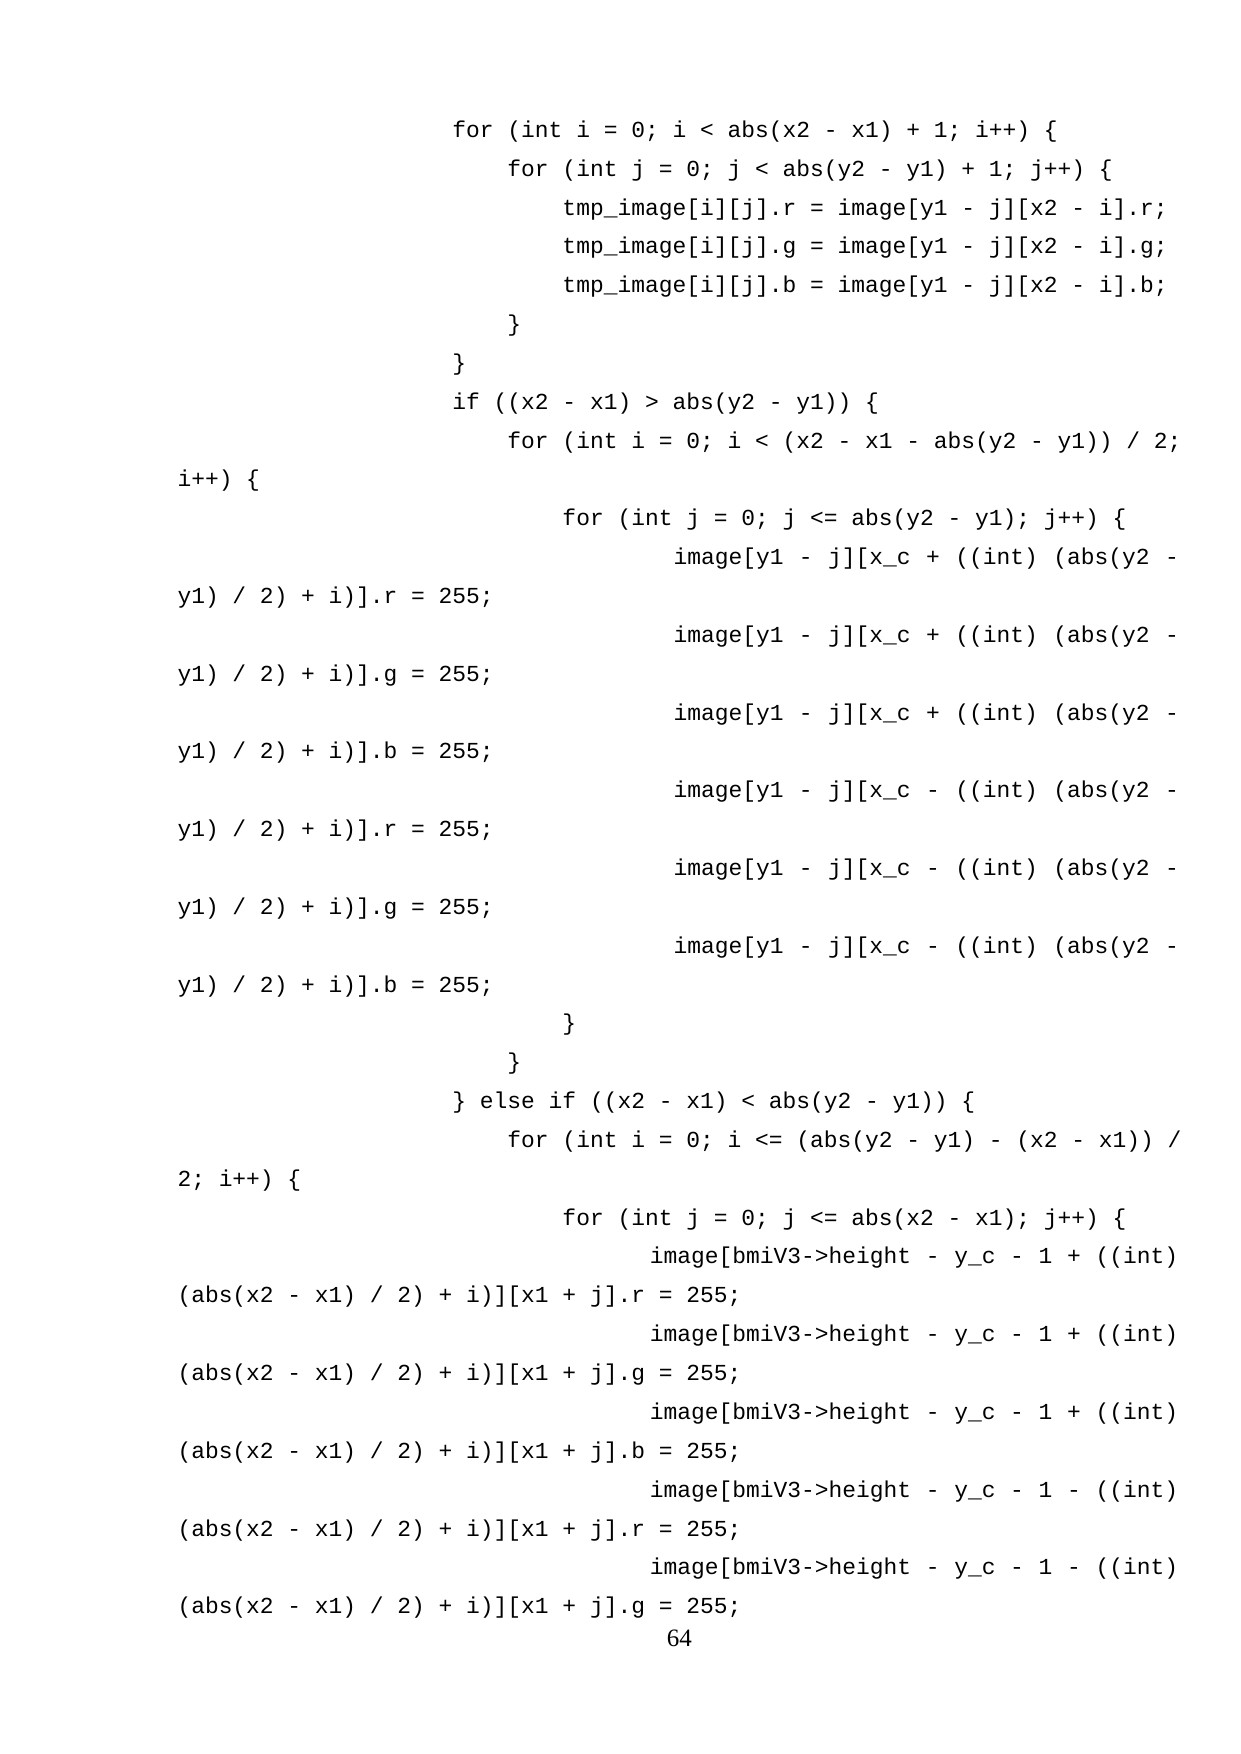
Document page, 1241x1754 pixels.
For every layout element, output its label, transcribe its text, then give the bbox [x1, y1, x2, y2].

text for (int i = 0; i <= (abs(y2 - y1) - (x2 - x1)) / 2; i++) { [177, 1128, 1181, 1193]
text for (int i = 0; i < (x2 - x1 - abs(y2 - y1)) / 2; i++) { [177, 429, 1181, 494]
text tmp_image[i][j].b = image[y1 - j][x2 - i].b; [177, 273, 1181, 299]
text image[y1 - j][x_c - ((int) (abs(y2 - y1) / 2) + i)].r = 255; [177, 779, 1181, 843]
text image[bmiV3->height - y_c - 1 - ((int) (abs(x2 - x1) / 2) + i)][x1 + j].r = 255; [177, 1478, 1181, 1543]
text image[bmiV3->height - y_c - 1 + ((int) (abs(x2 - x1) / 2) + i)][x1 + j].b = 255; [177, 1400, 1181, 1465]
text image[bmiV3->height - y_c - 1 + ((int) (abs(x2 - x1) / 2) + i)][x1 + j].r = 255; [177, 1245, 1181, 1310]
text image[bmiV3->height - y_c - 1 + ((int) (abs(x2 - x1) / 2) + i)][x1 + j].g = 255; [177, 1323, 1181, 1387]
text image[y1 - j][x_c - ((int) (abs(y2 - y1) / 2) + i)].b = 255; [177, 934, 1181, 999]
text image[y1 - j][x_c + ((int) (abs(y2 - y1) / 2) + i)].g = 255; [177, 623, 1181, 688]
text } [177, 312, 1181, 338]
text if ((x2 - x1) > abs(y2 - y1)) { [177, 390, 1181, 416]
text } else if ((x2 - x1) < abs(y2 - y1)) { [177, 1089, 1181, 1115]
text for (int j = 0; j < abs(y2 - y1) + 1; j++) { [177, 157, 1181, 183]
text for (int j = 0; j <= abs(y2 - y1); j++) { [177, 507, 1181, 533]
text tmp_image[i][j].g = image[y1 - j][x2 - i].g; [177, 235, 1181, 261]
text } [177, 351, 1181, 377]
text tmp_image[i][j].r = image[y1 - j][x2 - i].r; [177, 196, 1181, 222]
text } [177, 1051, 1181, 1077]
text for (int i = 0; i < abs(x2 - x1) + 1; i++) { [177, 118, 1181, 144]
text image[y1 - j][x_c + ((int) (abs(y2 - y1) / 2) + i)].r = 255; [177, 546, 1181, 610]
text for (int j = 0; j <= abs(x2 - x1); j++) { [177, 1206, 1181, 1232]
text } [177, 1012, 1181, 1038]
text image[y1 - j][x_c + ((int) (abs(y2 - y1) / 2) + i)].b = 255; [177, 701, 1181, 766]
text image[y1 - j][x_c - ((int) (abs(y2 - y1) / 2) + i)].g = 255; [177, 856, 1181, 921]
text image[bmiV3->height - y_c - 1 - ((int) (abs(x2 - x1) / 2) + i)][x1 + j].g = 255; [177, 1556, 1181, 1621]
